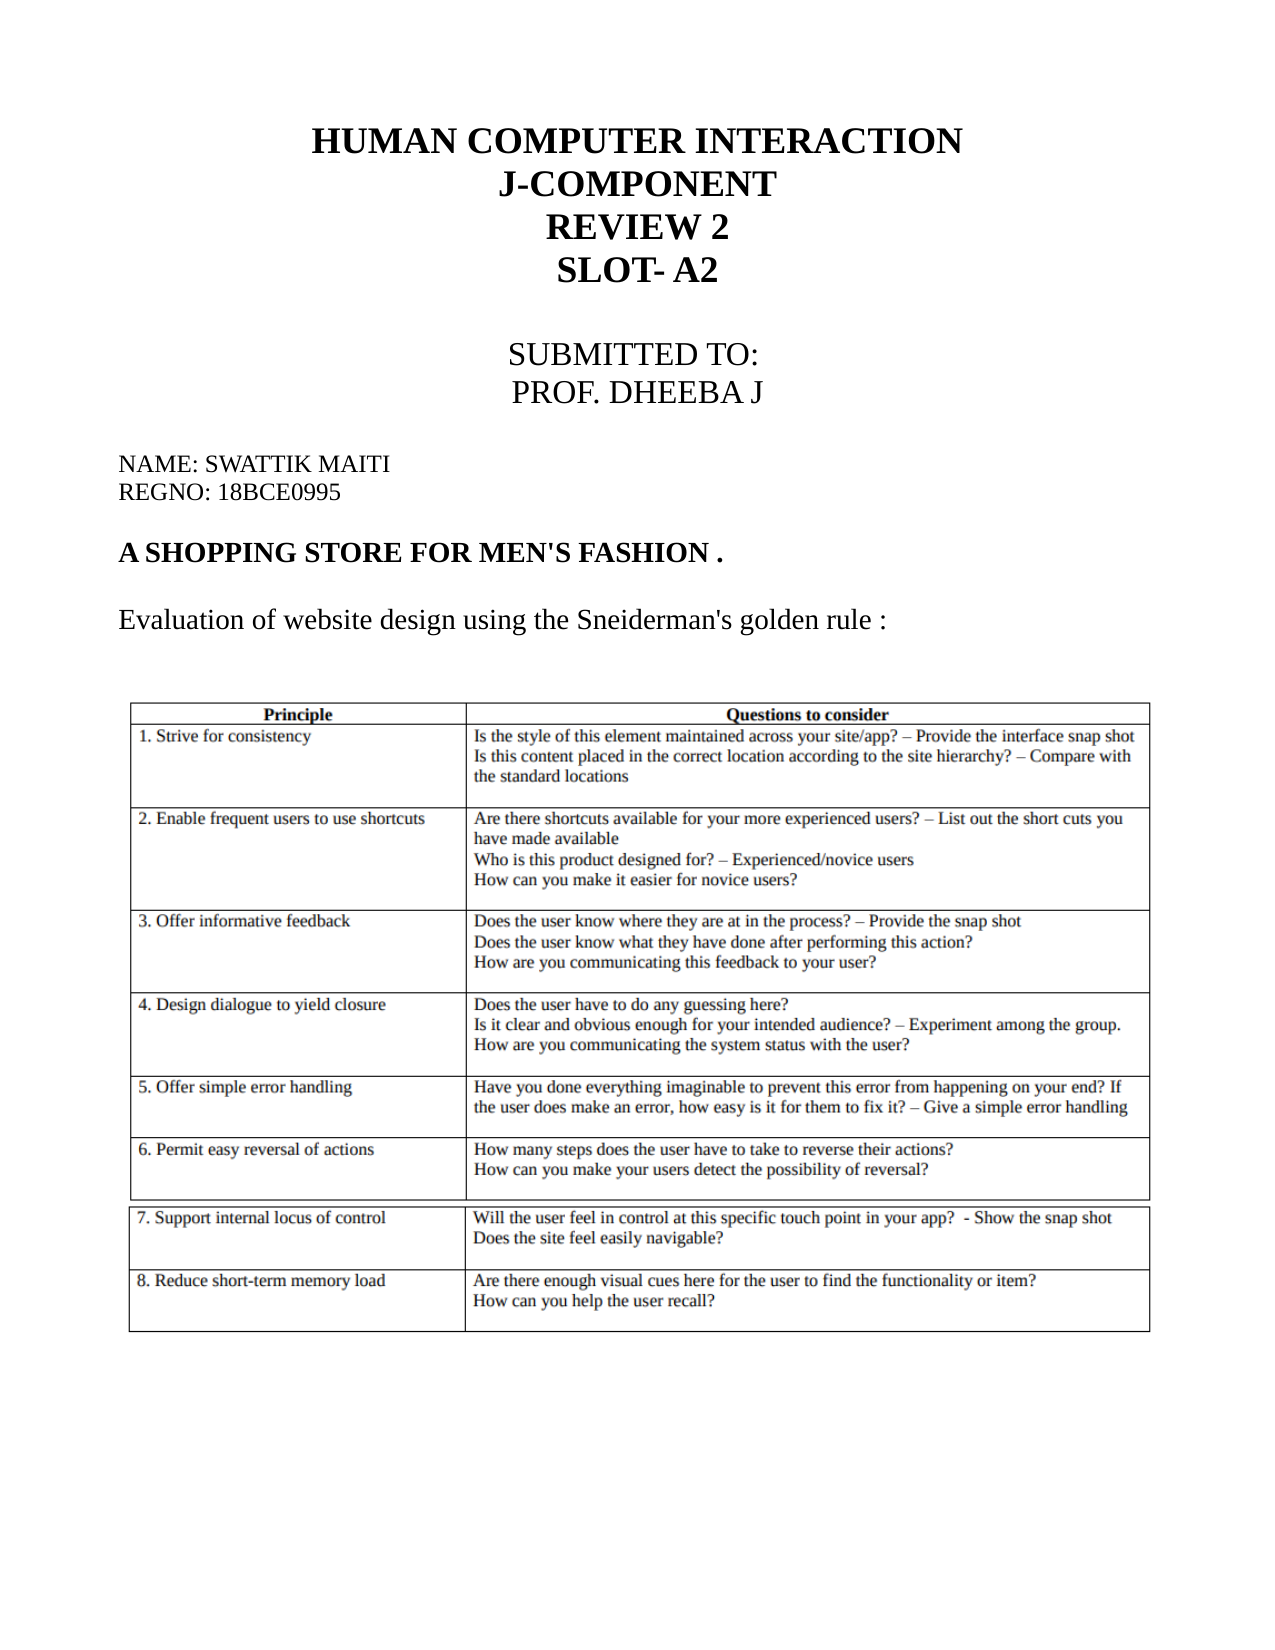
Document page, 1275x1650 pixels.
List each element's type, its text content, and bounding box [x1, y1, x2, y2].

text SUBMITTED TO: [118, 334, 1157, 372]
text HUMAN COMPUTER INTERACTION [118, 118, 1157, 161]
text NAME: SWATTIK MAITI [118, 449, 1157, 477]
picture [118, 697, 1157, 1340]
text Evaluation of website design using the Sneiderman's golden rule : [118, 602, 1157, 636]
text PROF. DHEEBA J [118, 372, 1157, 410]
text SLOT- A2 [118, 247, 1157, 291]
text J-COMPONENT [118, 161, 1157, 204]
text A SHOPPING STORE FOR MEN'S FASHION . [118, 535, 1157, 568]
text REGNO: 18BCE0995 [118, 477, 1157, 506]
text REVIEW 2 [118, 204, 1157, 247]
